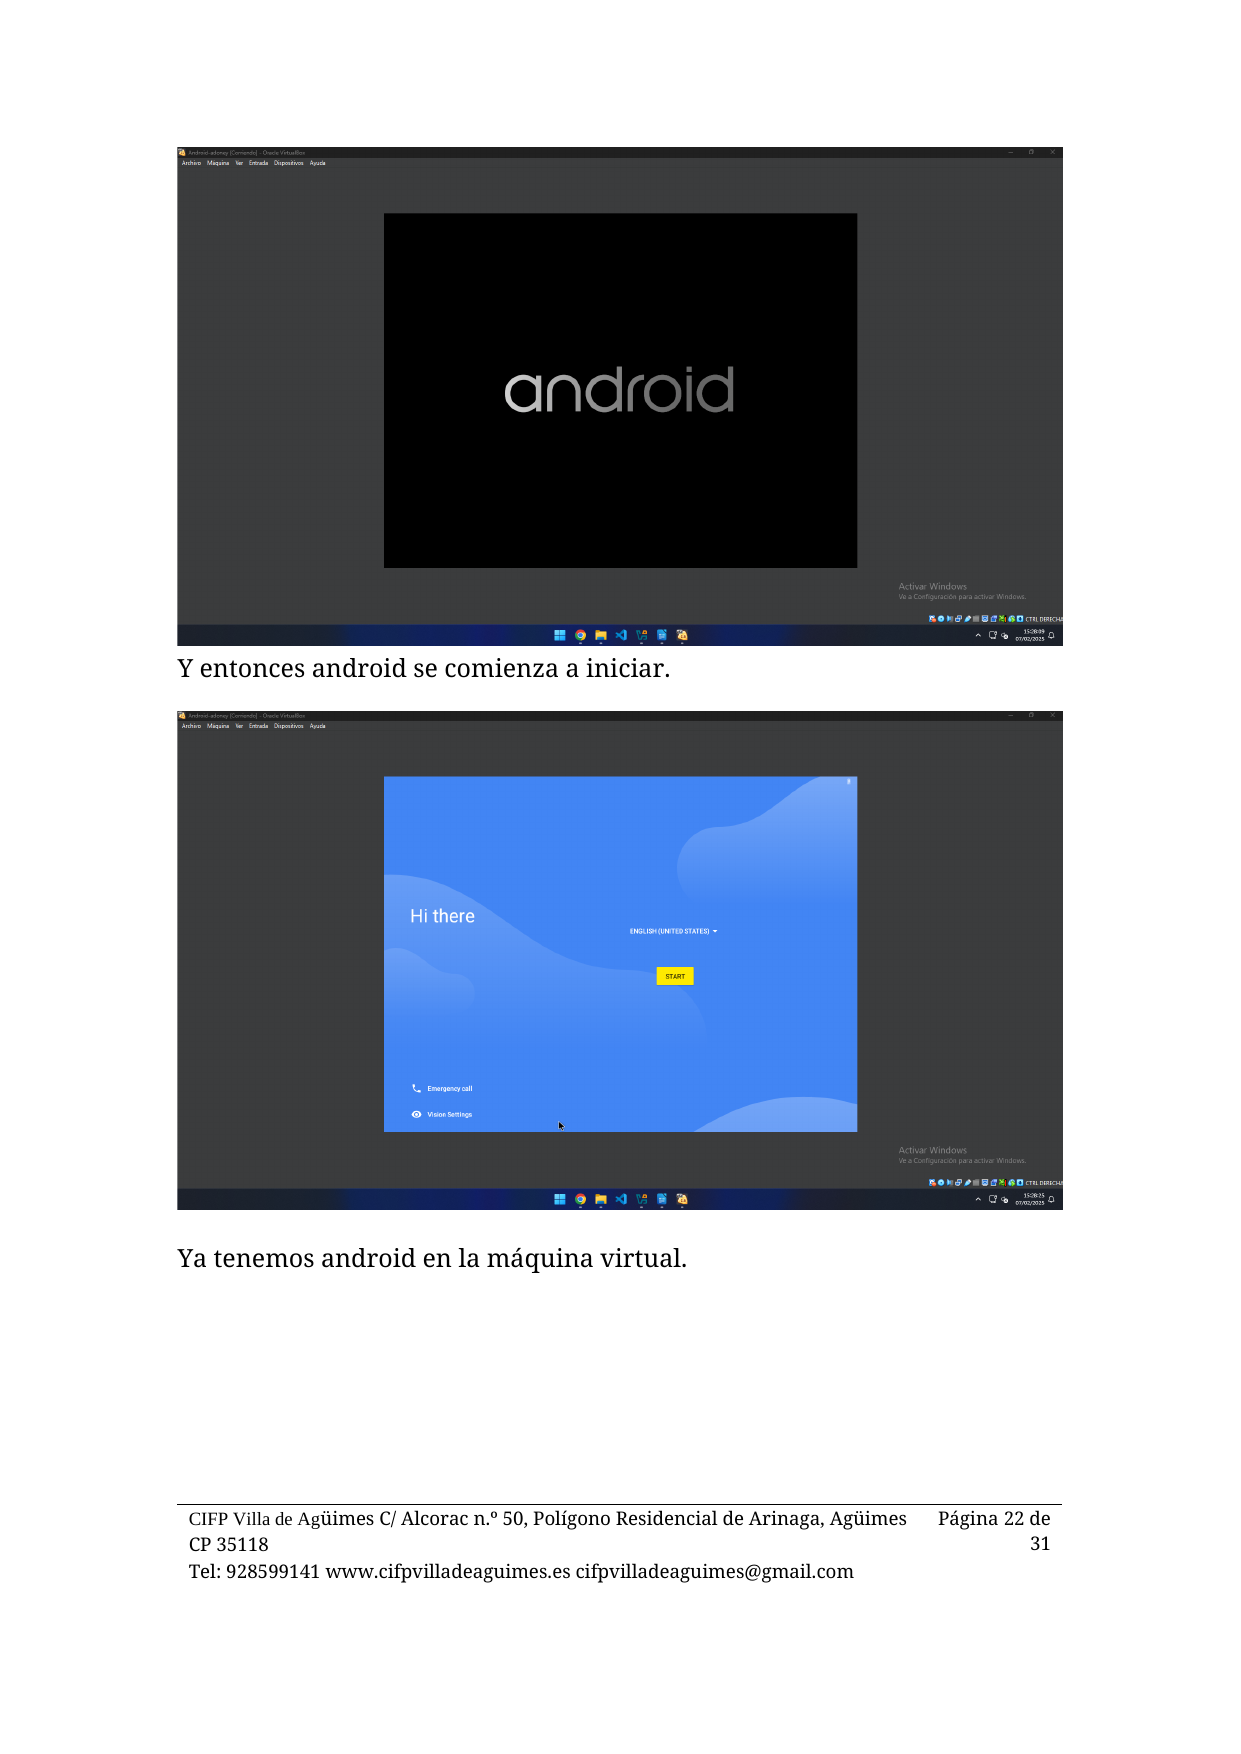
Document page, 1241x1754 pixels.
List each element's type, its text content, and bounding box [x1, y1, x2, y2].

picture [177, 147, 1063, 646]
text Ya tenemos android en la máquina virtual. [177, 1210, 1063, 1274]
picture [177, 711, 1063, 1210]
text Y entonces android se comienza a iniciar. [177, 646, 1063, 685]
